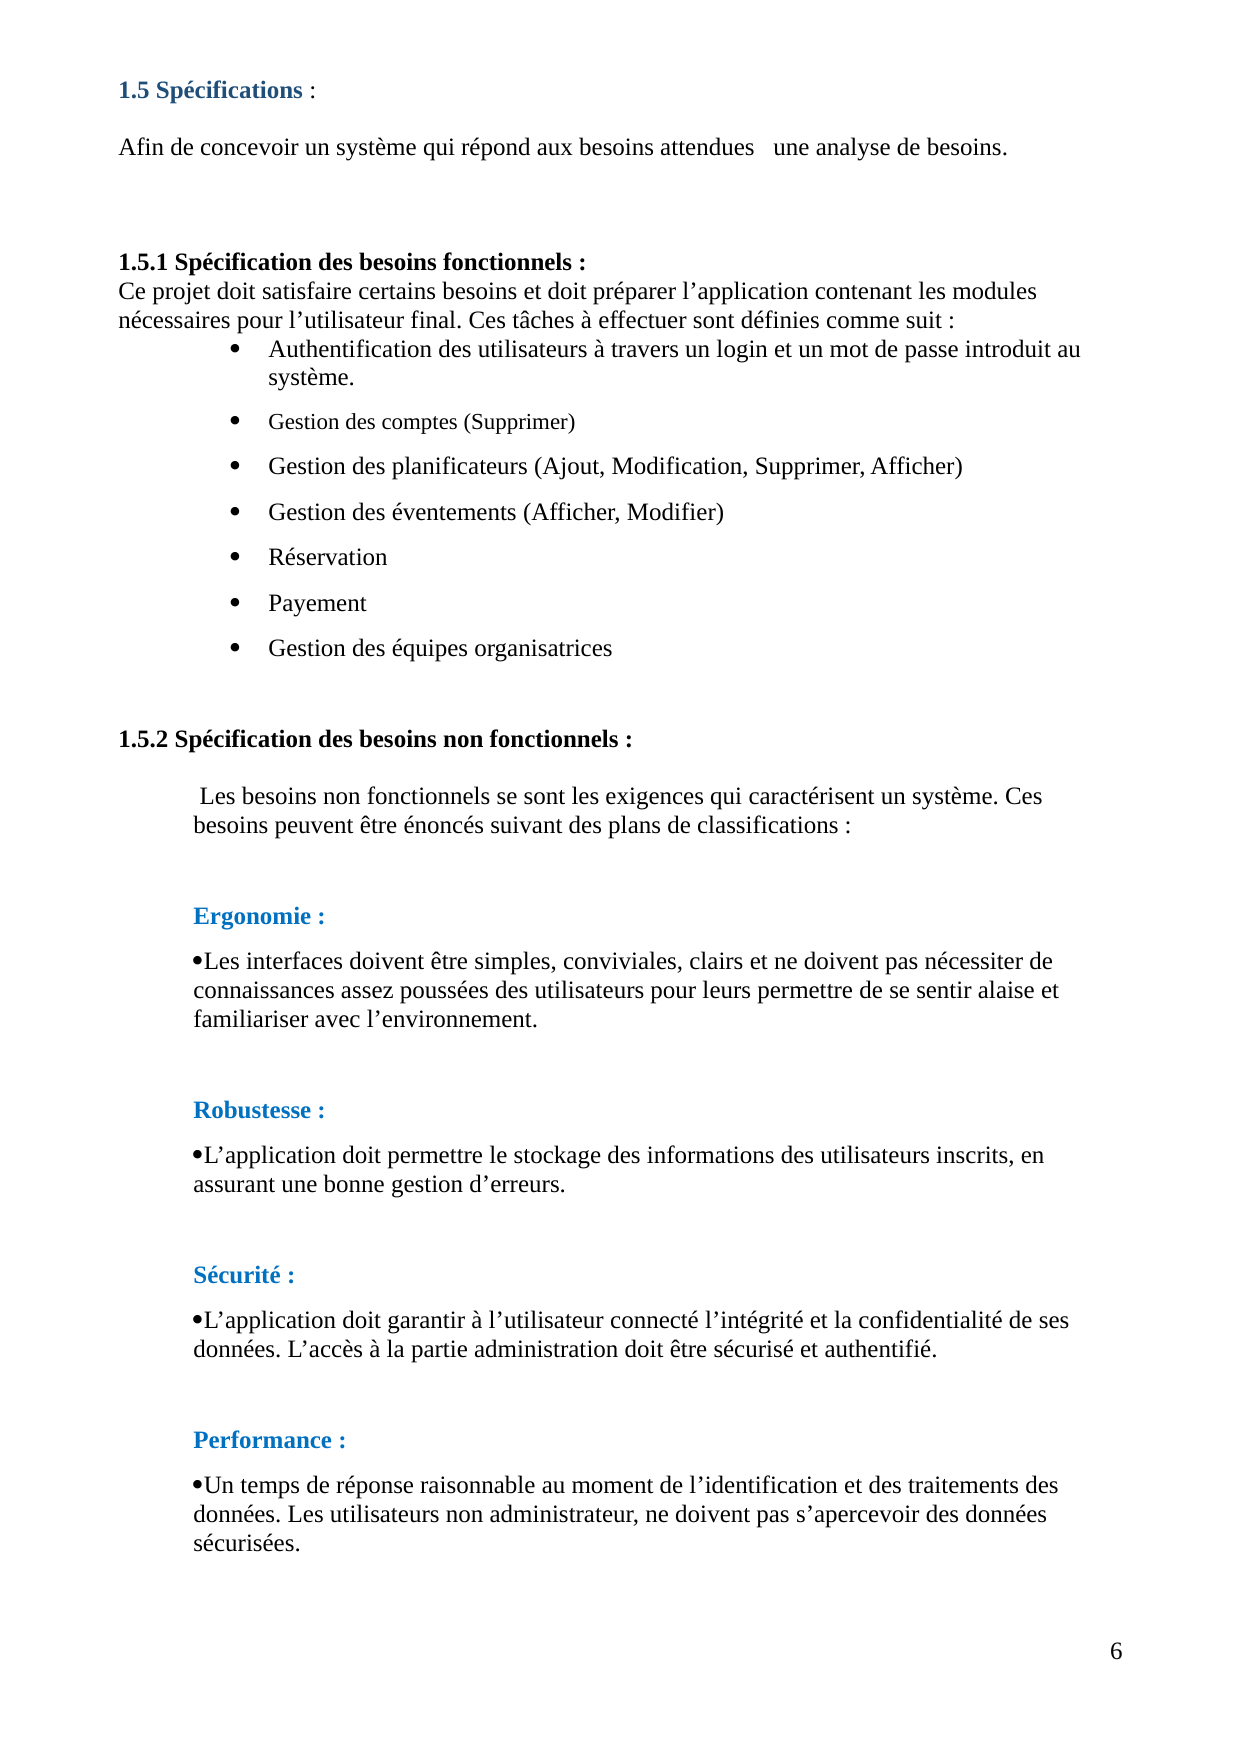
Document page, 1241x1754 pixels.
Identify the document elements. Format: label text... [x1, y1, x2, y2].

text Afin de concevoir un système qui répond aux besoins attendues une analyse de besoins. [118, 132, 1122, 161]
list Un temps de réponse raisonnable au moment de l’identification et des traitements des données. Les utilisateurs non administrateur, ne doivent pas s’apercevoir des données sécurisées. [193, 1470, 1122, 1556]
text 1.5.1 Spécification des besoins fonctionnels : [118, 247, 1122, 276]
list Sécurité : [193, 1260, 1122, 1288]
list L’application doit permettre le stockage des informations des utilisateurs inscrits, en assurant une bonne gestion d’erreurs. [193, 1140, 1122, 1198]
list Gestion des équipes organisatrices [231, 633, 1122, 662]
list Les besoins non fonctionnels se sont les exigences qui caractérisent un système. Ces besoins peuvent être énoncés suivant des plans de classifications : [193, 781, 1122, 839]
list Gestion des éventements (Afficher, Modifier) [231, 497, 1122, 526]
list Authentification des utilisateurs à travers un login et un mot de passe introduit au système. [231, 334, 1122, 391]
text 1.5 Spécifications : [118, 75, 1122, 104]
list L’application doit garantir à l’utilisateur connecté l’intégrité et la confidentialité de ses données. L’accès à la partie administration doit être sécurisé et authentifié. [193, 1305, 1122, 1363]
list Ergonomie : [193, 901, 1122, 930]
list Payement [231, 588, 1122, 616]
list Performance : [193, 1425, 1122, 1453]
text 1.5.2 Spécification des besoins non fonctionnels : [118, 724, 1122, 753]
list Les interfaces doivent être simples, conviviales, clairs et ne doivent pas nécessiter de connaissances assez poussées des utilisateurs pour leurs permettre de se sentir alaise et familiariser avec l’environnement. [193, 946, 1122, 1033]
list Robustesse : [193, 1095, 1122, 1123]
text Ce projet doit satisfaire certains besoins et doit préparer l’application contenant les modules nécessaires pour l’utilisateur final. Ces tâches à effectuer sont définies comme suit : [118, 276, 1122, 334]
list Gestion des planificateurs (Ajout, Modification, Supprimer, Afficher) [231, 451, 1122, 480]
list Réservation [231, 542, 1122, 571]
list Gestion des comptes (Supprimer) [231, 408, 1122, 435]
